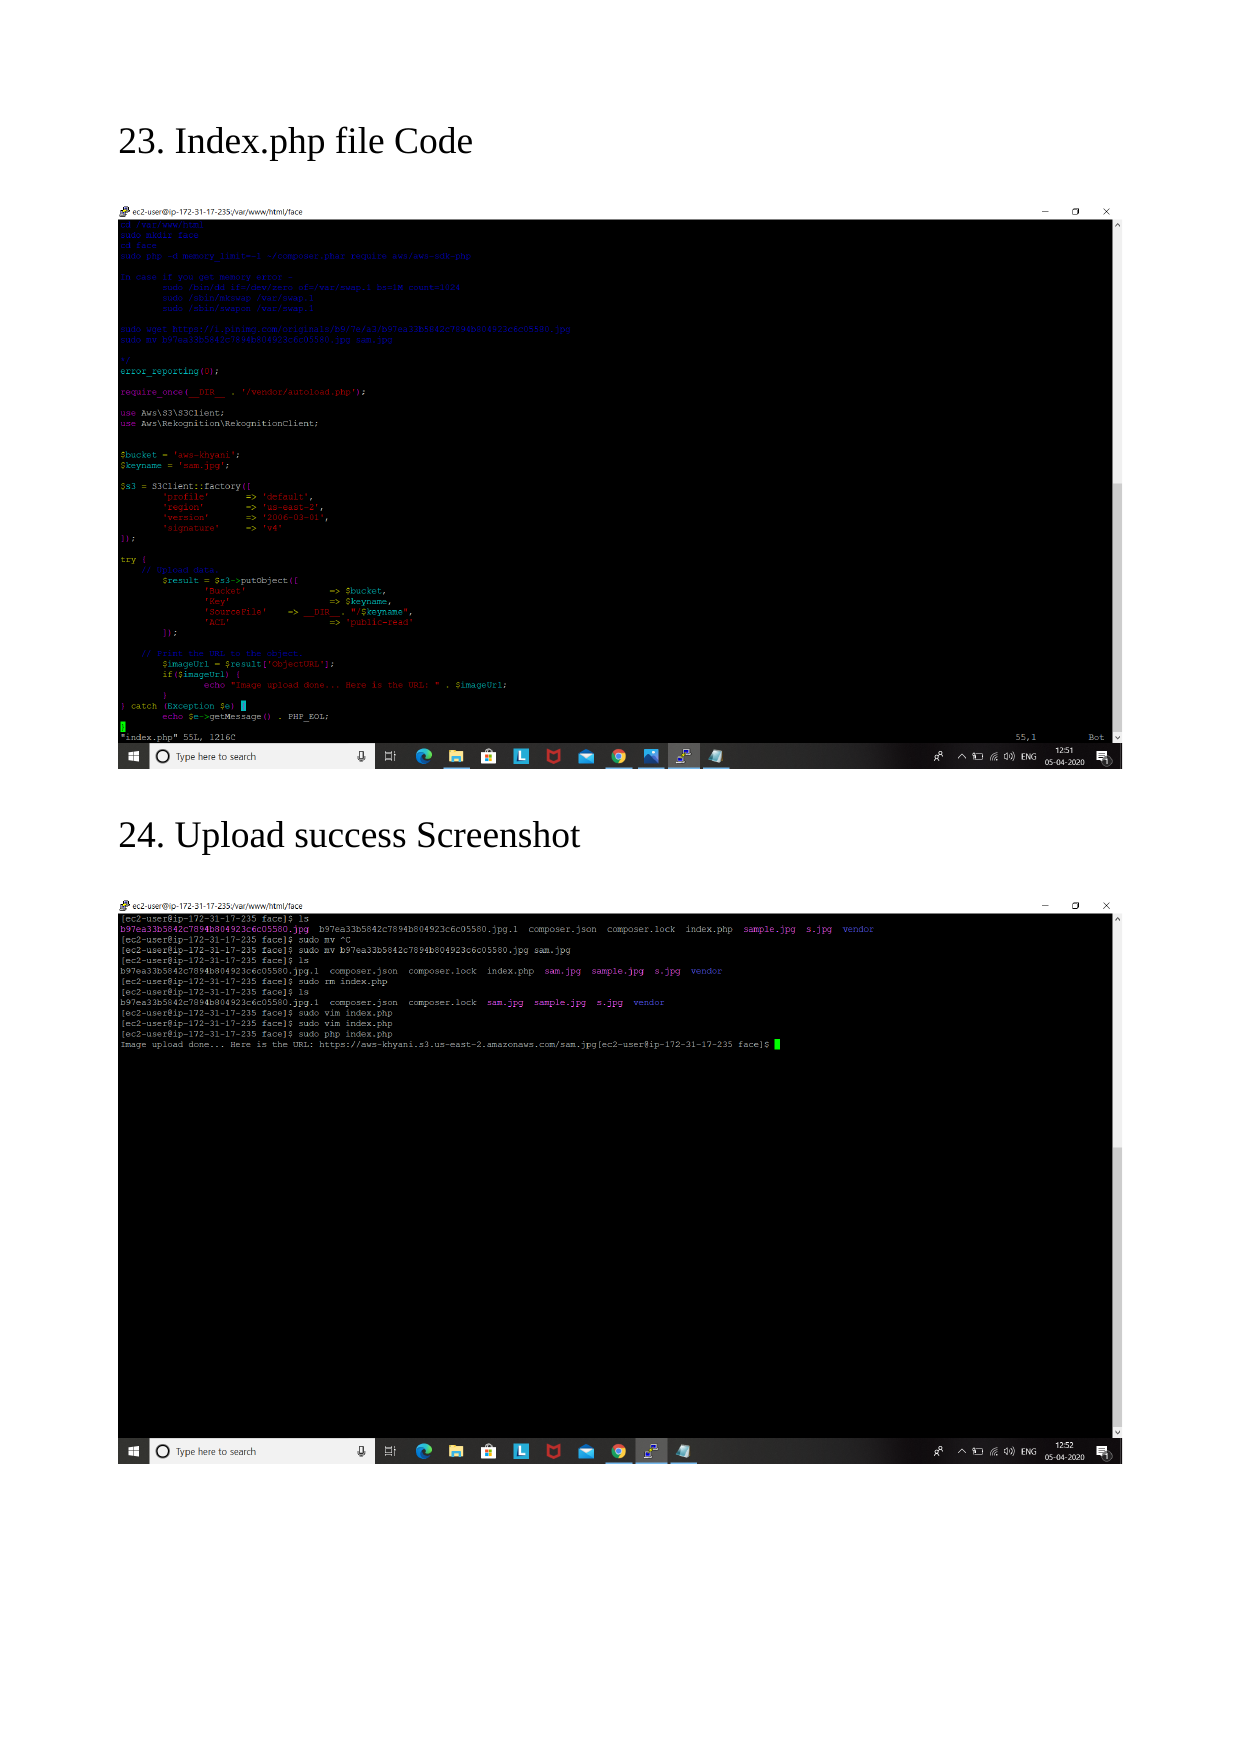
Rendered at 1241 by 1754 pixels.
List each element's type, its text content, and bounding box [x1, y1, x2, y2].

picture [118, 204, 1123, 769]
text 23. Index.php file Code [118, 118, 1122, 161]
picture [118, 898, 1123, 1464]
text 24. Upload success Screenshot [118, 812, 1122, 855]
